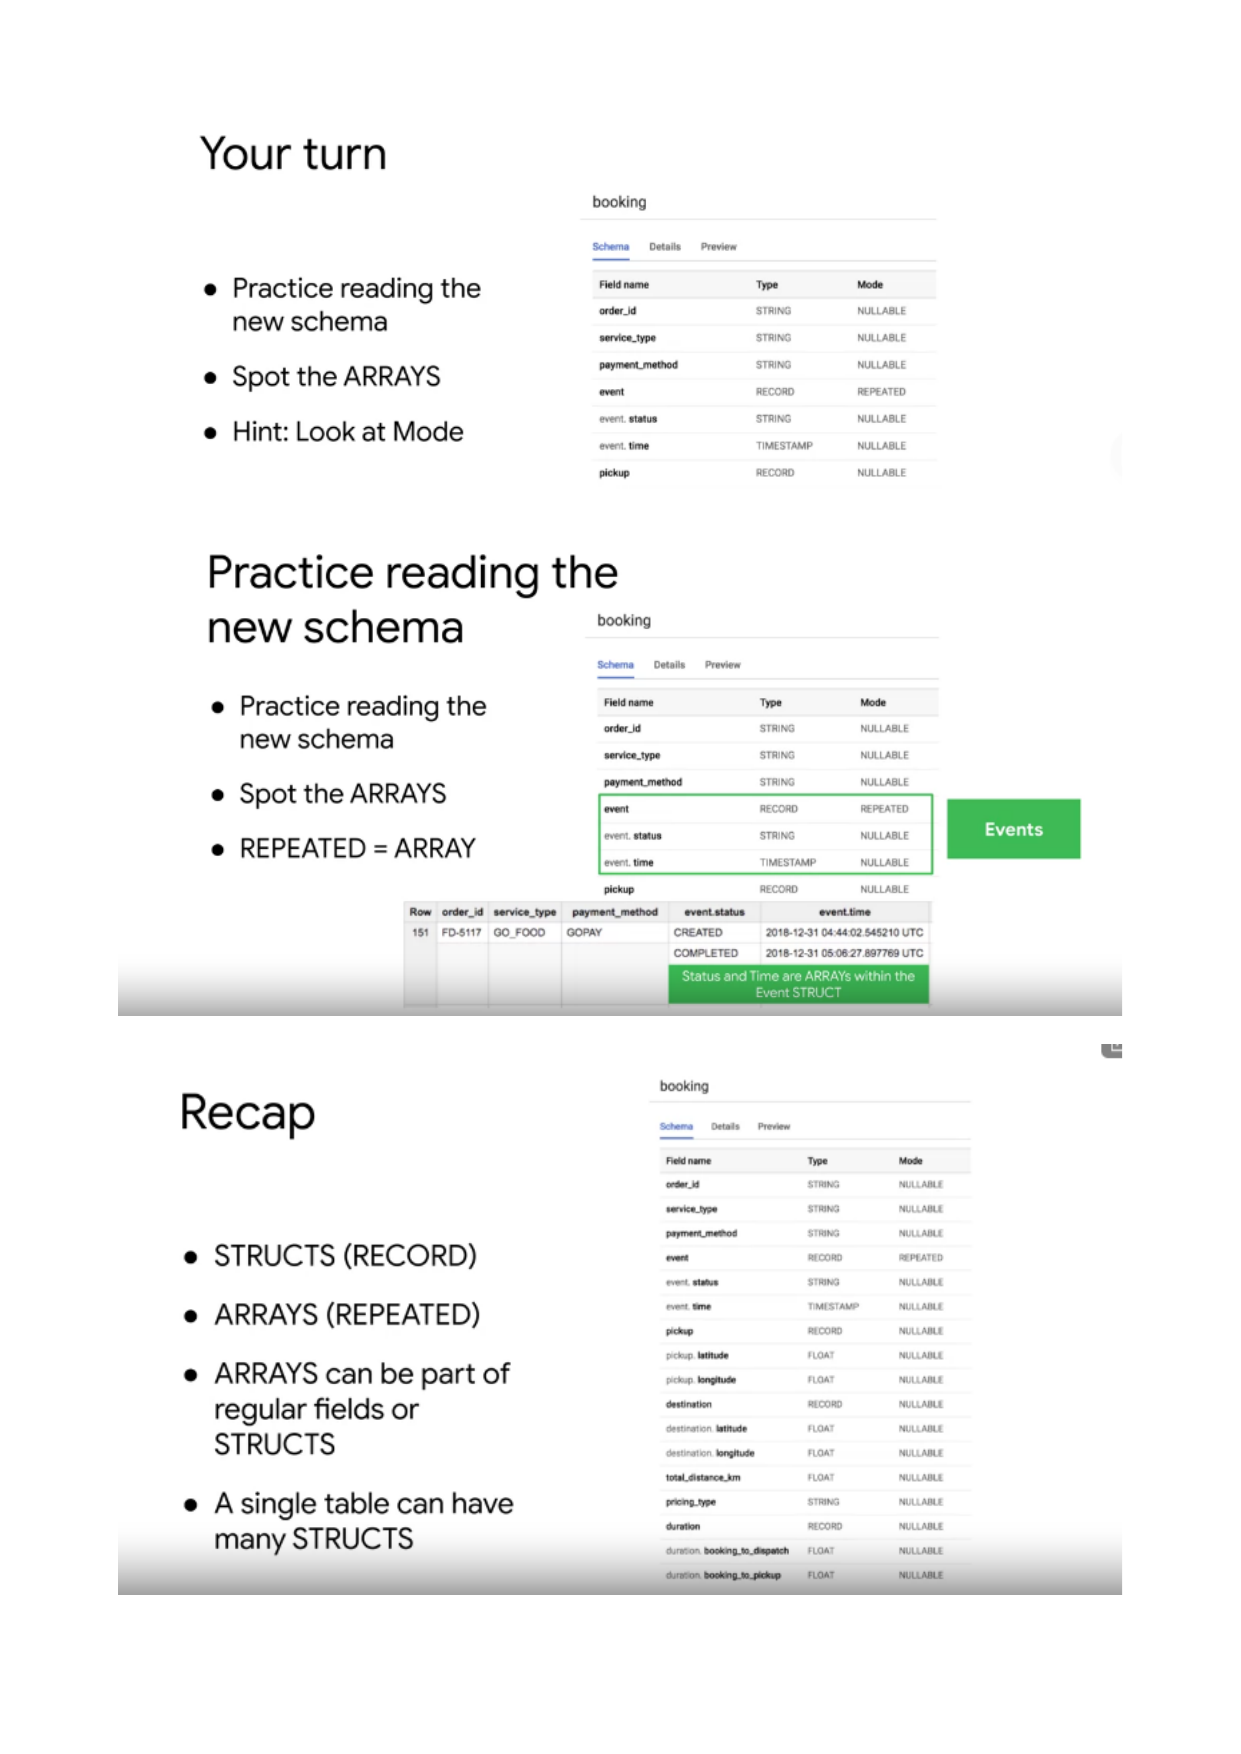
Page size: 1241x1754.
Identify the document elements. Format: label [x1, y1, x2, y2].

picture [118, 118, 1123, 513]
picture [118, 1044, 1123, 1595]
picture [118, 541, 1123, 1016]
